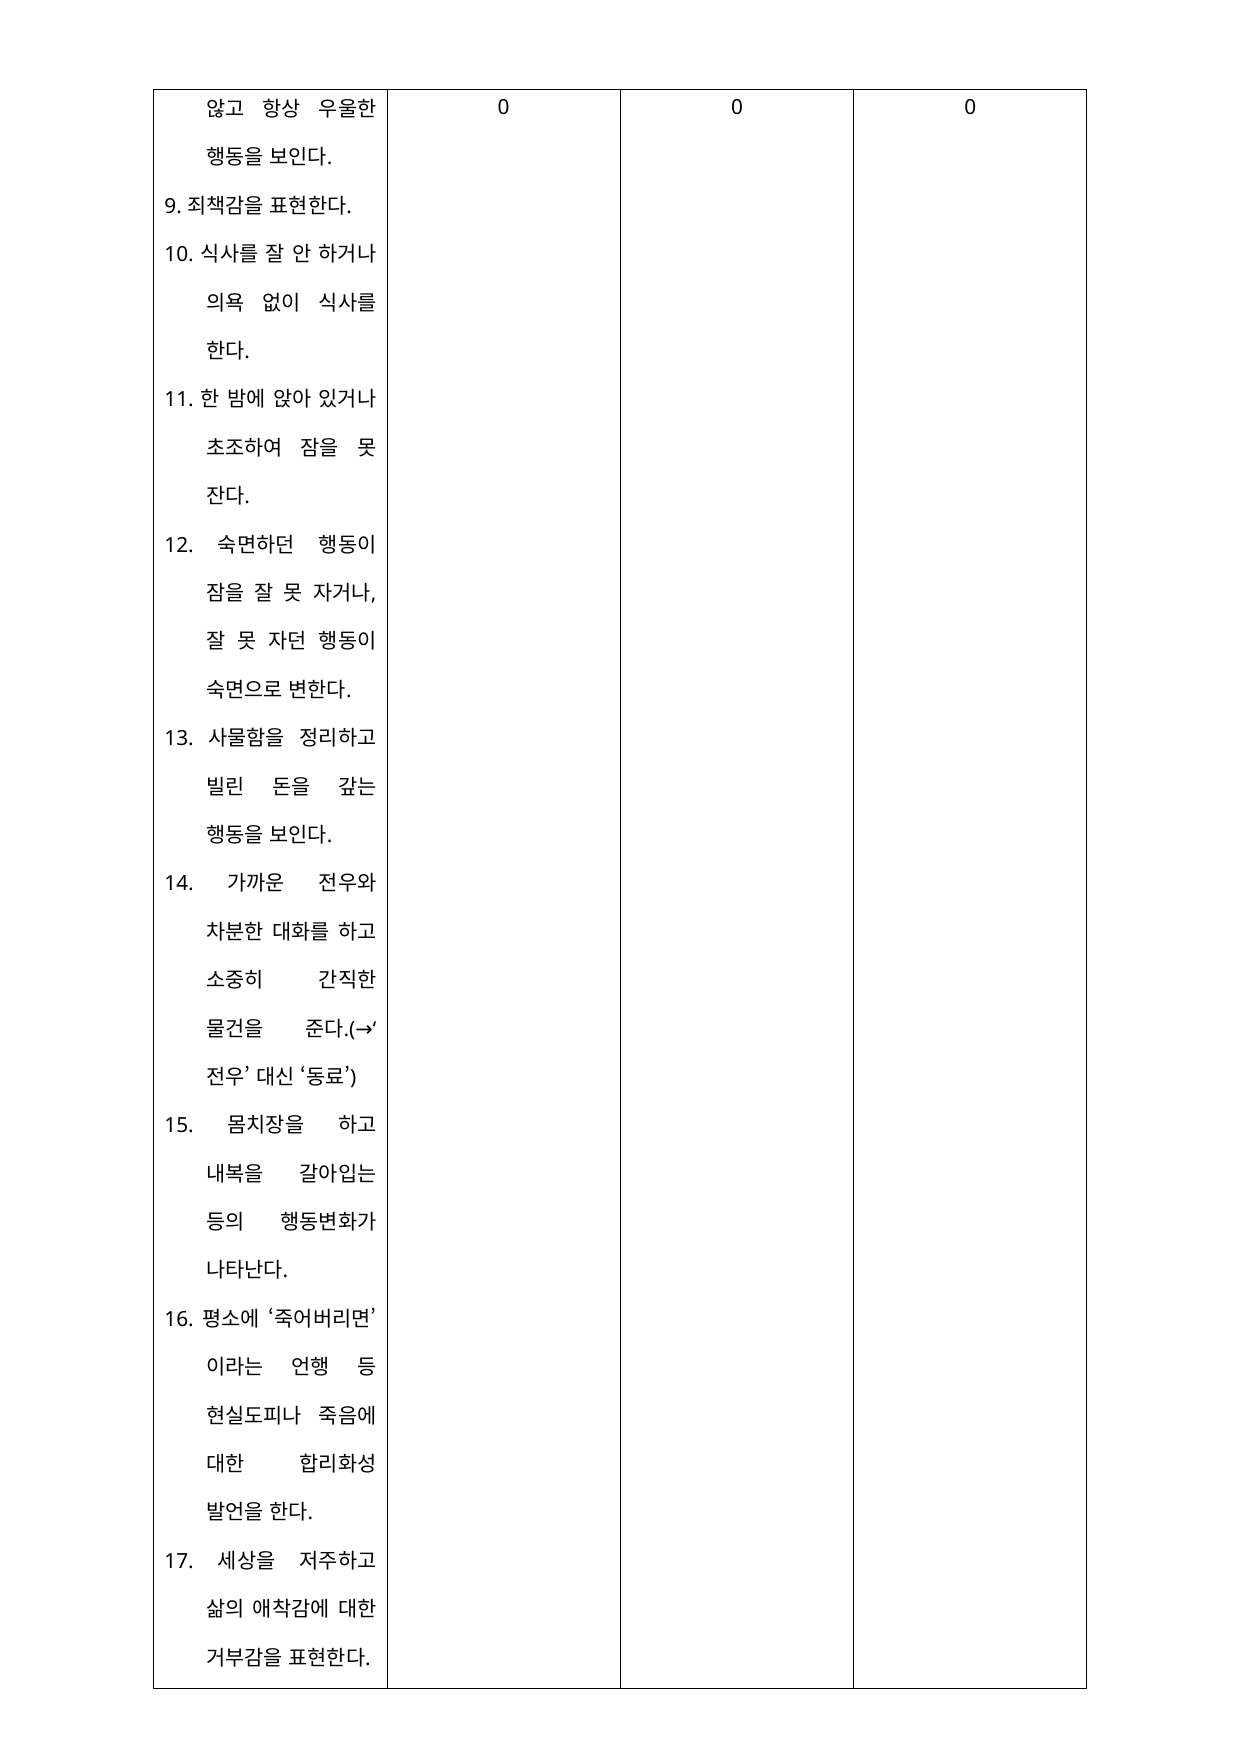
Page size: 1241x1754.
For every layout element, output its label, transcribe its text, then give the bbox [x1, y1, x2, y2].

table_cell 0 [854, 90, 1086, 1688]
table_cell 0 [388, 90, 620, 1688]
table_cell 0 [621, 90, 853, 1688]
table_cell 않고 항상 우울한 행동을 보인다. 9. 죄책감을 표현한다. 10. 식사를 잘 안 하거나 의욕 없이 식사를 한다. 11. 한 밤에 앉아 있거나 초조하여 잠을 못 잔다. 12. 숙면하던 행동이 잠을 잘 못 자거나, 잘 못 자던 행동이 숙면으로 변한다. 13. 사물함을 정리하고 빌린 돈을 갚는 행동을 보인다. 14. 가까운 전우와 차분한 대화를 하고 소중히 간직한 물건을 준다.(→‘전우’ 대신 ‘동료’) 15. 몸치장을 하고 내복을 갈아입는 등의 행동변화가 나타난다. 16. 평소에 ‘죽어버리면’이라는 언행 등 현실도피나 죽음에 대한 합리화성 발언을 한다. 17. 세상을 저주하고 삶의 애착감에 대한 거부감을 표현한다. [154, 90, 387, 1688]
